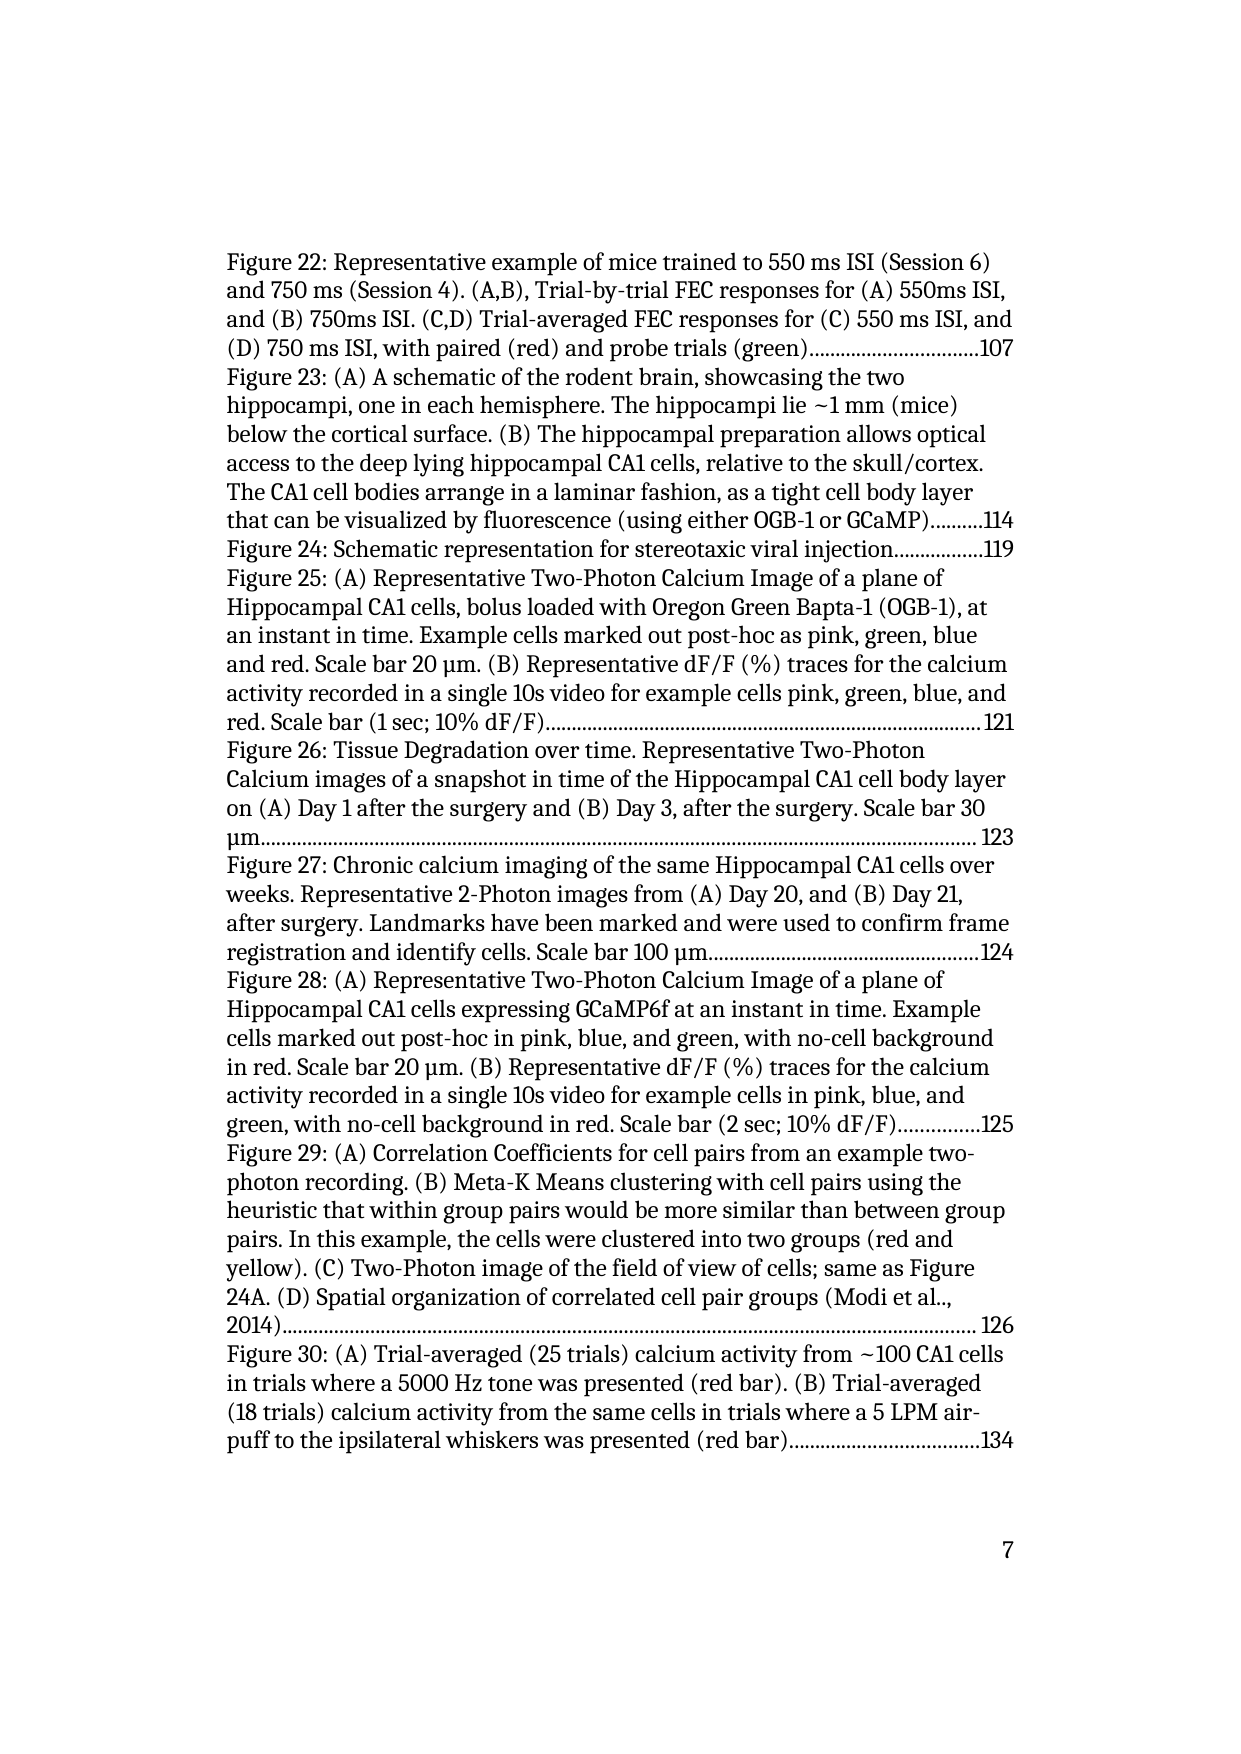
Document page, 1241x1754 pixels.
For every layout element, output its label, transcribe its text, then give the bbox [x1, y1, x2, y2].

text Figure 23: (A) A schematic of the rodent brain, showcasing the two hippocampi, one in each hemisphere. The hippocampi lie ~1 mm (mice) below the cortical surface. (B) The hippocampal preparation allows optical access to the deep lying hippocampal CA1 cells, relative to the skull/cortex. The CA1 cell bodies arrange in a laminar fashion, as a tight cell body layer that can be visualized by fluorescence (using either OGB-1 or GCaMP). 114 [226, 363, 1014, 535]
text Figure 22: Representative example of mice trained to 550 ms ISI (Session 6) and 750 ms (Session 4). (A,B), Trial-by-trial FEC responses for (A) 550ms ISI, and (B) 750ms ISI. (C,D) Trial-averaged FEC responses for (C) 550 ms ISI, and (D) 750 ms ISI, with paired (red) and probe trials (green). 107 [226, 248, 1014, 363]
text Figure 24: Schematic representation for stereotaxic viral injection. 119 [226, 535, 1014, 564]
text Figure 29: (A) Correlation Coefficients for cell pairs from an example two-photon recording. (B) Meta-K Means clustering with cell pairs using the heuristic that within group pairs would be more similar than between group pairs. In this example, the cells were clustered into two groups (red and yellow). (C) Two-Photon image of the field of view of cells; same as Figure 24A. (D) Spatial organization of correlated cell pair groups (Modi et al.., 2014). 126 [226, 1139, 1014, 1340]
text Figure 30: (A) Trial-averaged (25 trials) calcium activity from ~100 CA1 cells in trials where a 5000 Hz tone was presented (red bar). (B) Trial-averaged (18 trials) calcium activity from the same cells in trials where a 5 LPM air-puff to the ipsilateral whiskers was presented (red bar). 134 [226, 1340, 1014, 1455]
text Figure 25: (A) Representative Two-Photon Calcium Image of a plane of Hippocampal CA1 cells, bolus loaded with Oregon Green Bapta-1 (OGB-1), at an instant in time. Example cells marked out post-hoc as pink, green, blue and red. Scale bar 20 µm. (B) Representative dF/F (%) traces for the calcium activity recorded in a single 10s video for example cells pink, green, blue, and red. Scale bar (1 sec; 10% dF/F). 121 [226, 564, 1014, 736]
text Figure 27: Chronic calcium imaging of the same Hippocampal CA1 cells over weeks. Representative 2-Photon images from (A) Day 20, and (B) Day 21, after surgery. Landmarks have been marked and were used to confirm frame registration and identify cells. Scale bar 100 µm. 124 [226, 851, 1014, 966]
text Figure 26: Tissue Degradation over time. Representative Two-Photon Calcium images of a snapshot in time of the Hippocampal CA1 cell body layer on (A) Day 1 after the surgery and (B) Day 3, after the surgery. Scale bar 30 µm. 123 [226, 736, 1014, 851]
text Figure 28: (A) Representative Two-Photon Calcium Image of a plane of Hippocampal CA1 cells expressing GCaMP6f at an instant in time. Example cells marked out post-hoc in pink, blue, and green, with no-cell background in red. Scale bar 20 µm. (B) Representative dF/F (%) traces for the calcium activity recorded in a single 10s video for example cells in pink, blue, and green, with no-cell background in red. Scale bar (2 sec; 10% dF/F). 125 [226, 966, 1014, 1139]
